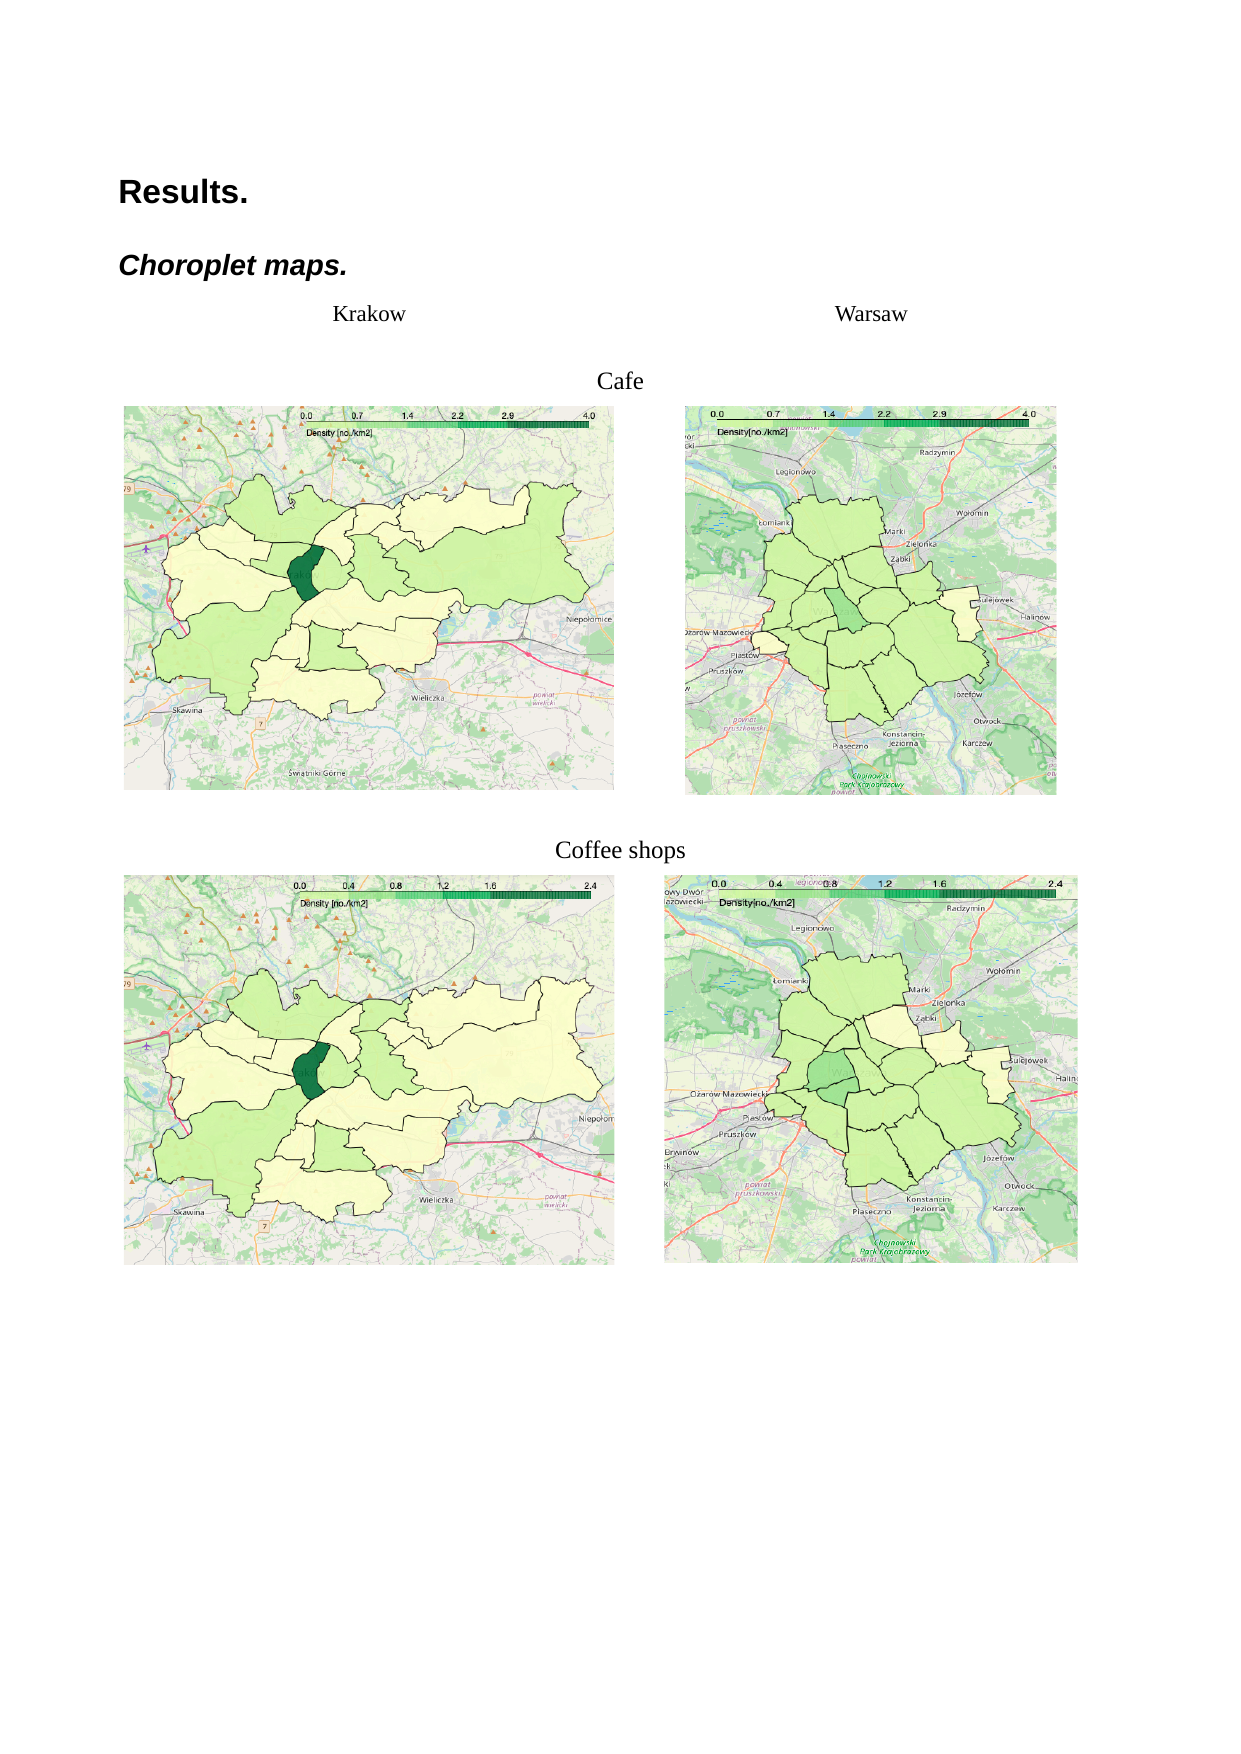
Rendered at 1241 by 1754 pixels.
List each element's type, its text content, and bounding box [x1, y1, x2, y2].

picture [123, 406, 615, 790]
table_cell [118, 870, 620, 1299]
subtitle Choroplet maps. [118, 248, 1122, 282]
picture [685, 406, 1057, 795]
table_cell [118, 1299, 1122, 1627]
table_cell Coffee shops [118, 829, 1122, 869]
picture [664, 875, 1078, 1263]
table_cell [118, 401, 620, 829]
table_header Krakow [118, 294, 620, 332]
table_cell [620, 401, 1122, 829]
table_header Warsaw [620, 294, 1122, 332]
table_cell [620, 870, 1122, 1299]
subtitle Results. [118, 172, 1122, 211]
picture [123, 875, 615, 1265]
table_header Cafe [118, 361, 1122, 401]
